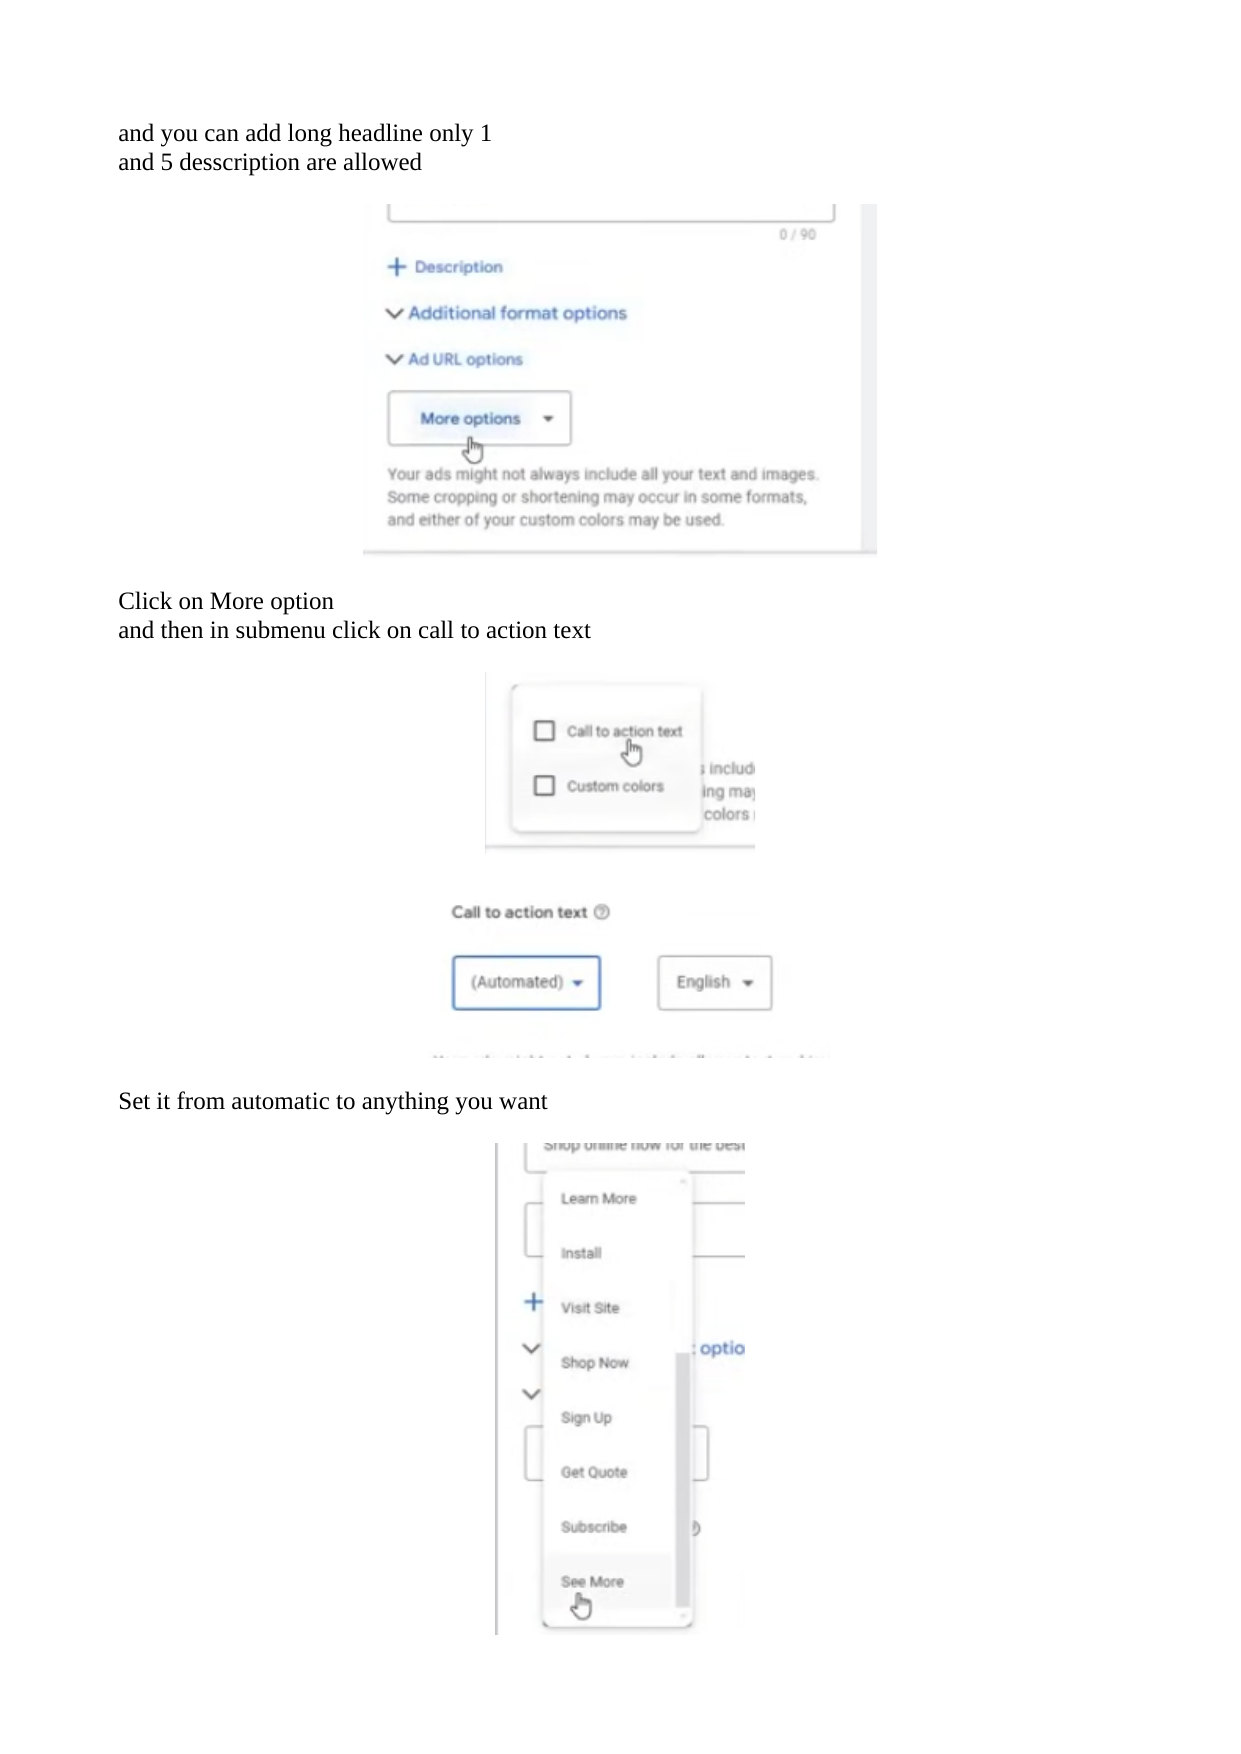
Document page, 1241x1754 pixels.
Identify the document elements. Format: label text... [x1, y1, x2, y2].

picture [485, 672, 756, 854]
picture [495, 1143, 745, 1635]
text and 5 desscription are allowed [118, 147, 1122, 176]
text Set it from automatic to anything you want [118, 1086, 1122, 1115]
text and then in submenu click on call to action text [118, 615, 1122, 644]
text and you can add long headline only 1 [118, 118, 1122, 147]
text Click on More option [118, 586, 1122, 615]
picture [363, 204, 878, 558]
picture [410, 882, 831, 1058]
